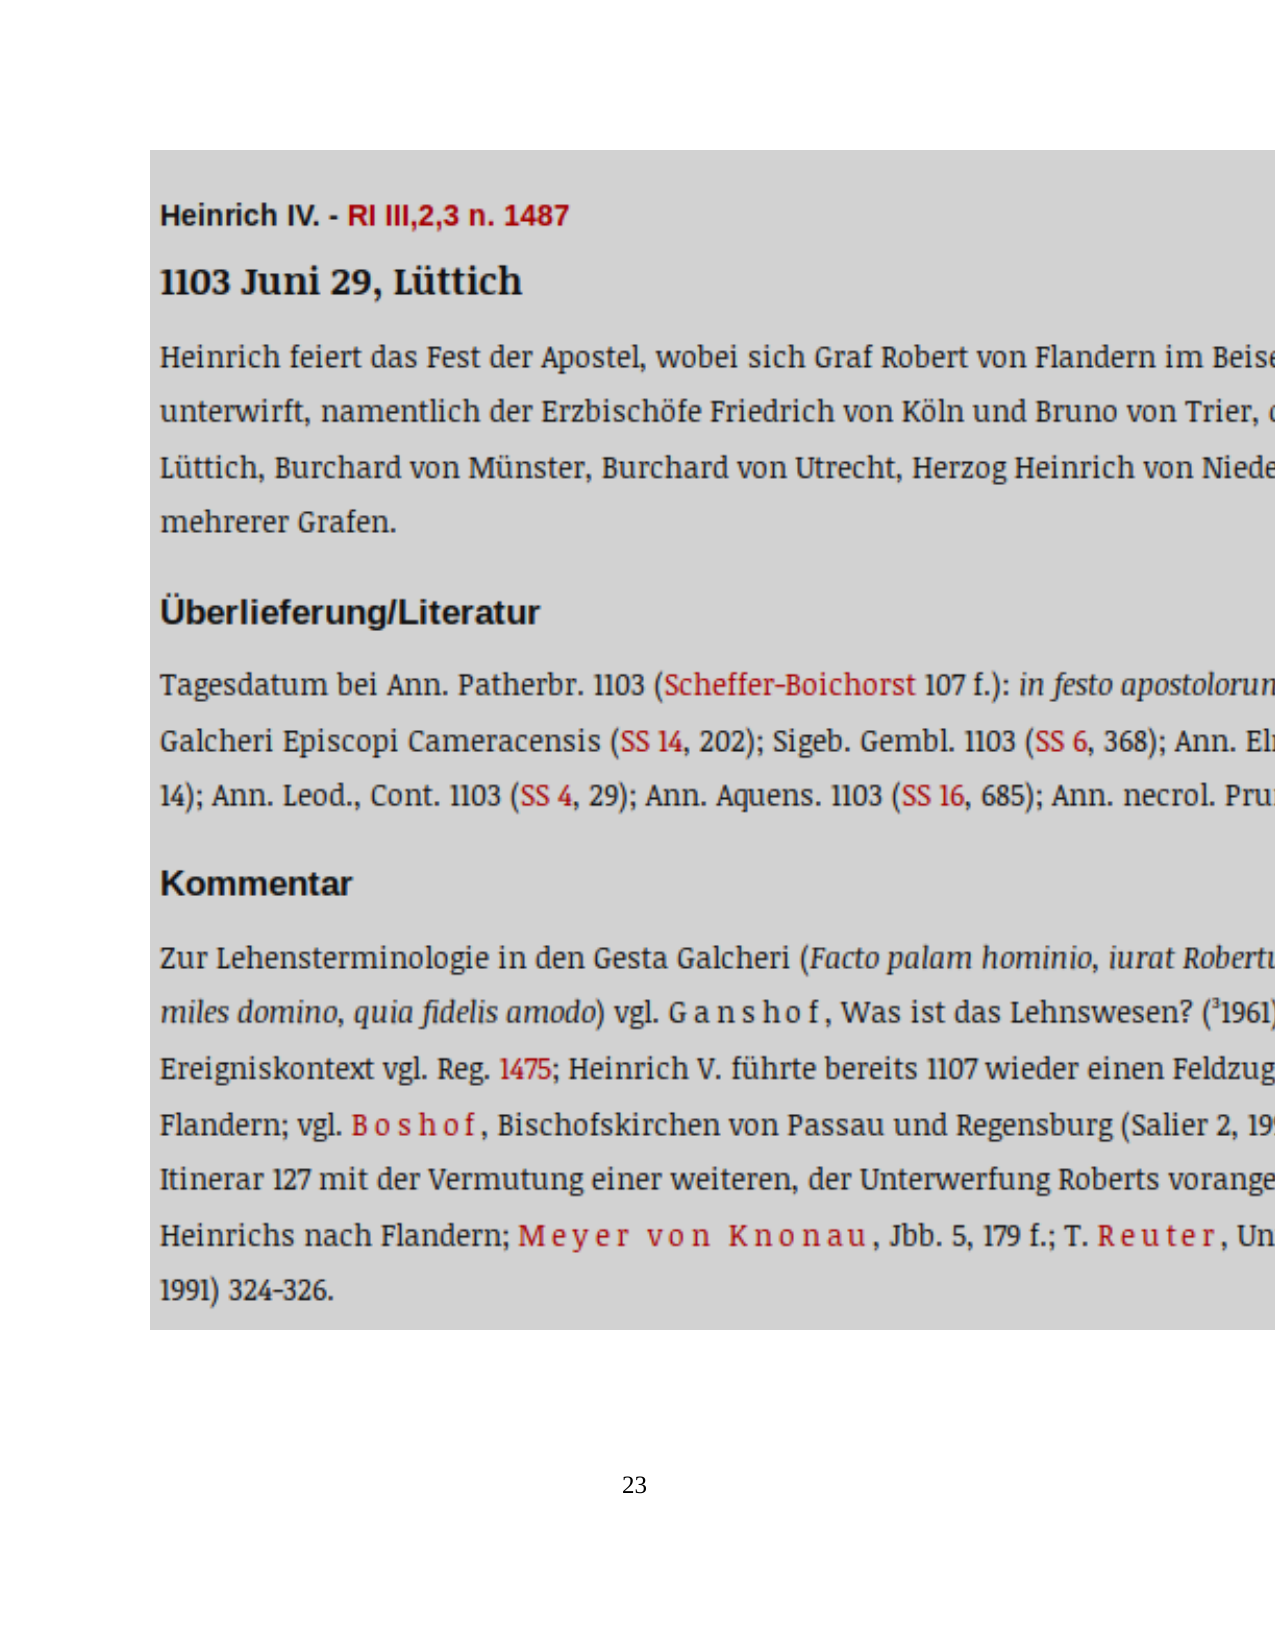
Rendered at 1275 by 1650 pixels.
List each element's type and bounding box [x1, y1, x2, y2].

picture [150, 150, 1275, 1330]
